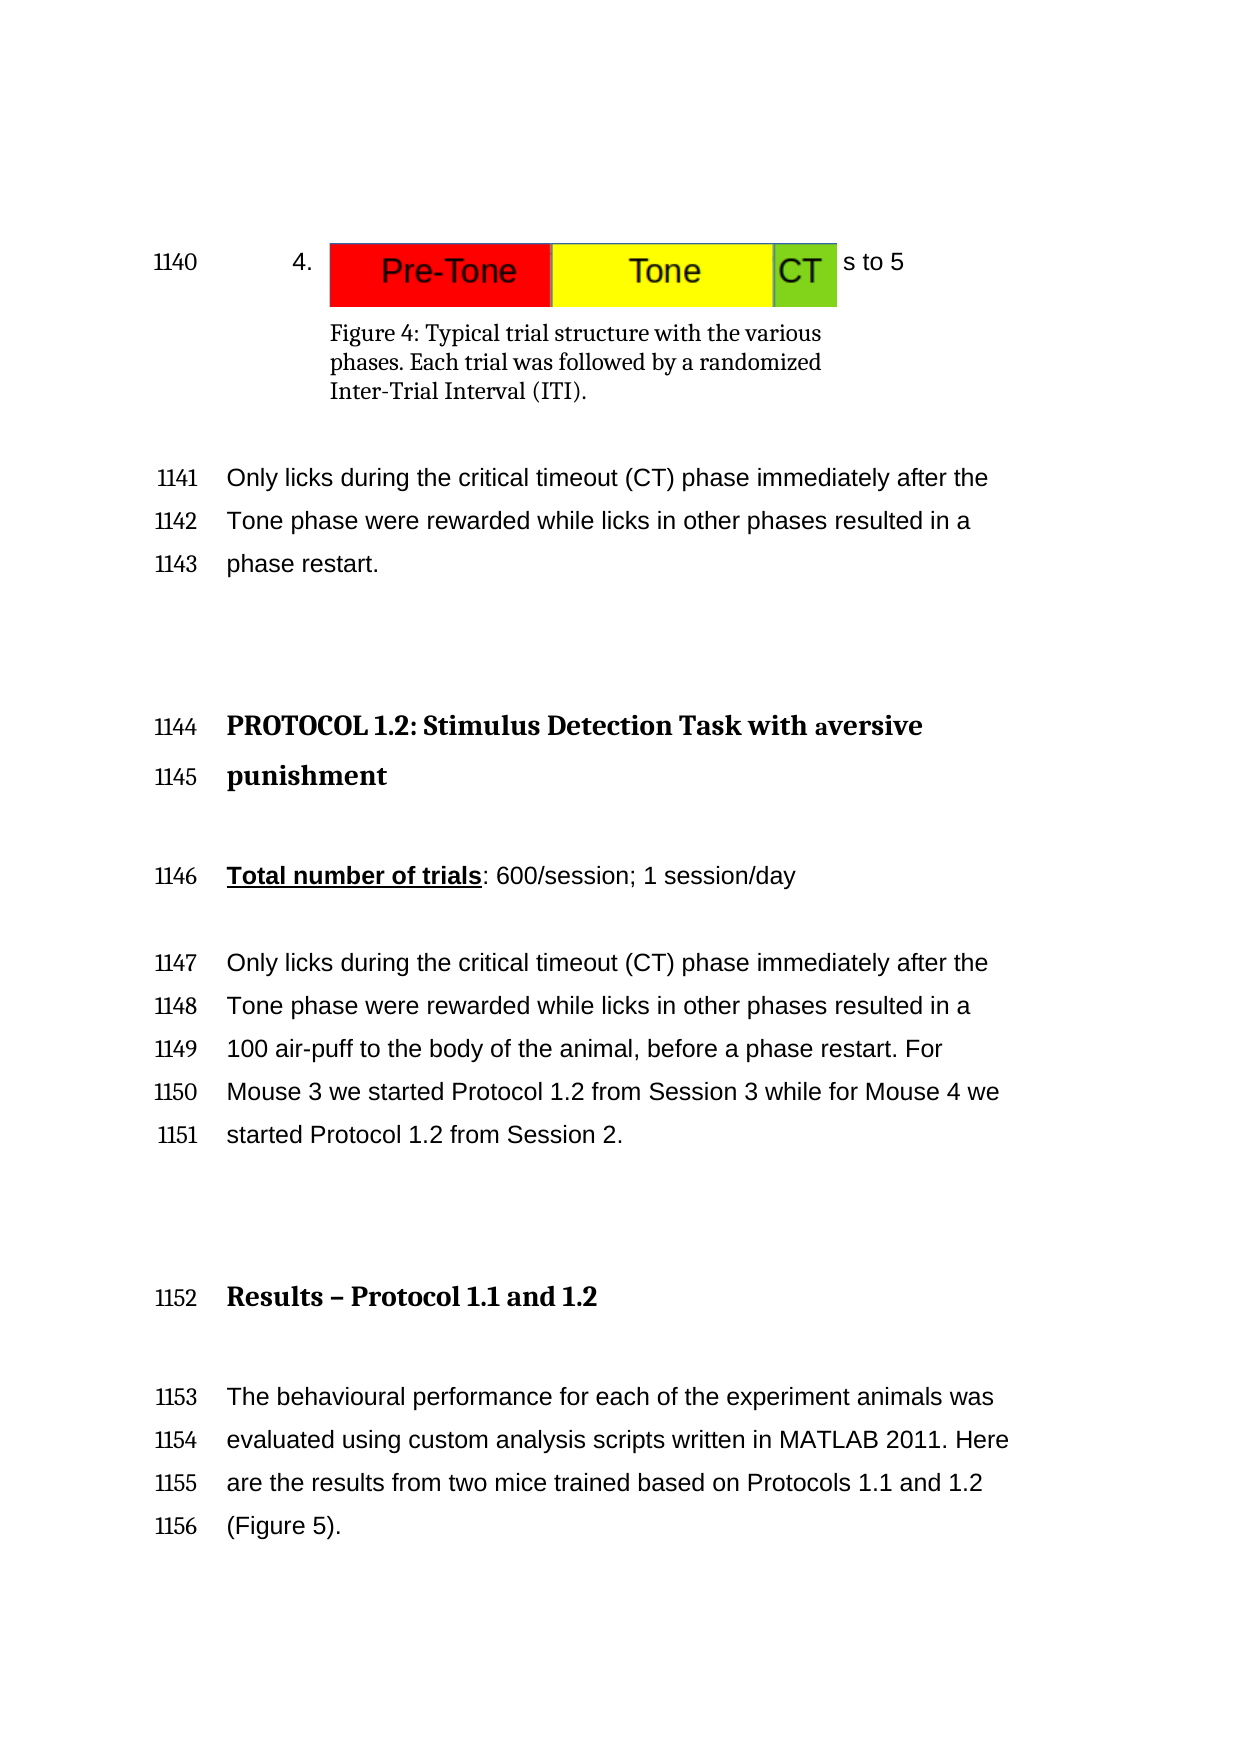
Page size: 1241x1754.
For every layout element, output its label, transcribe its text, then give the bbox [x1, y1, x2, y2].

text Total number of trials: 600/session; 1 session/day [226, 861, 1014, 890]
list Inter-trial Interval (ITI): randomized between 2 s to 5 [837, 247, 1014, 405]
subtitle PROTOCOL 1.2: Stimulus Detection Task with aversive punishment [226, 709, 1014, 793]
text The behavioural performance for each of the experiment animals was evaluated using custom analysis scripts written in MATLAB 2011. Here are the results from two mice trained based on Protocols 1.1 and 1.2 (Figure 5). [226, 1382, 1014, 1540]
subtitle Results – Protocol 1.1 and 1.2 [226, 1280, 1014, 1314]
list Inter-trial Interval (ITI): randomized between 2 s to 5 [292, 247, 329, 405]
list Figure 4: Typical trial structure with the various phases. Each trial was followed by a randomized Inter-Trial Interval (ITI). [329, 307, 837, 405]
picture [329, 243, 837, 307]
text Only licks during the critical timeout (CT) phase immediately after the Tone phase were rewarded while licks in other phases resulted in a 100 air-puff to the body of the animal, before a phase restart. For Mouse 3 we started Protocol 1.2 from Session 3 while for Mouse 4 we started Protocol 1.2 from Session 2. [226, 948, 1014, 1149]
text Only licks during the critical timeout (CT) phase immediately after the Tone phase were rewarded while licks in other phases resulted in a phase restart. [226, 463, 1014, 578]
